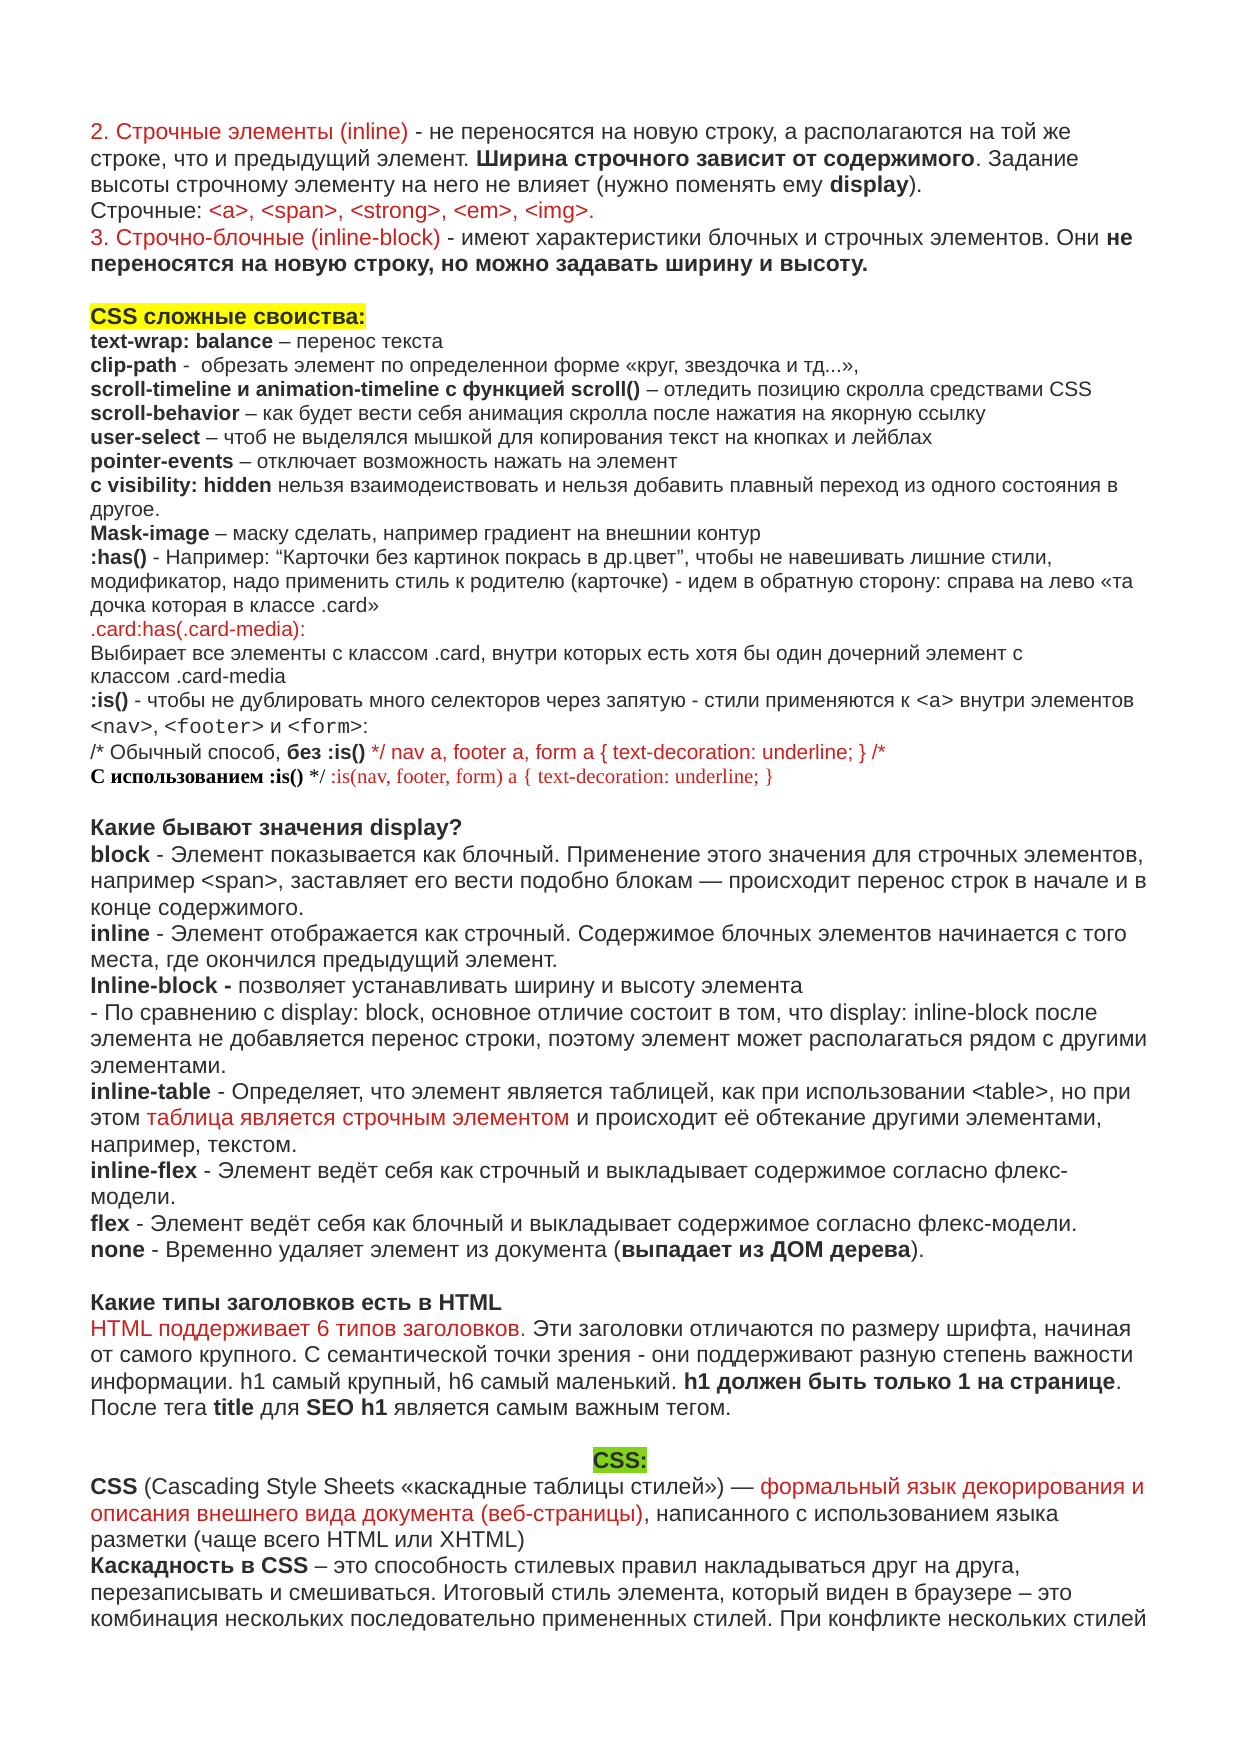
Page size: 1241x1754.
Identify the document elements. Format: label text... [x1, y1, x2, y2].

text 2. Строчные элементы (inline) - не переносятся на новую строку, а располагаются на той же строке, что и предыдущий элемент. Ширина строчного зависит от содержимого. Задание высоты строчному элементу на него не влияет (нужно поменять ему display). [90, 118, 1150, 197]
text С использованием :is() */ :is(nav, footer, form) a { text-decoration: underline; } [90, 764, 1150, 788]
text CSS: [90, 1447, 1150, 1473]
text :is() - чтобы не дублировать много селекторов через запятую - стили применяются к <a> внутри элементов <nav>, <footer> и <form>: [90, 688, 1150, 740]
text user-select – чтоб не выделялся мышкой для копирования текст на кнопках и лейблах [90, 425, 1150, 449]
text block - Элемент показывается как блочный. Применение этого значения для строчных элементов, например <span>, заставляет его вести подобно блокам — происходит перенос строк в начале и в конце содержимого. inline - Элемент отображается как строчный. Содержимое блочных элементов начинается с того места, где окончился предыдущий элемент. Inline-block - позволяет устанавливать ширину и высоту элемента [90, 841, 1150, 999]
text pointer-events – отключает возможность нажать на элемент [90, 449, 1150, 473]
text CSS (Cascading Style Sheets «каскадные таблицы стилей») — формальный язык декорирования и описания внешнего вида документа (веб-страницы), написанного с использованием языка разметки (чаще всего HTML или XHTML) [90, 1473, 1150, 1552]
text Какие бывают значения display? [90, 814, 1150, 841]
text с visibility: hidden нельзя взаимодеиствовать и нельзя добавить плавный переход из одного состояния в другое. [90, 473, 1150, 521]
text CSS сложные своиства: [90, 303, 1150, 329]
text Mask-image – маску сделать, например градиент на внешнии контур [90, 521, 1150, 544]
text Каскадность в CSS – это способность стилевых правил накладываться друг на друга, перезаписывать и смешиваться. Итоговый стиль элемента, который виден в браузере – это комбинация нескольких последовательно примененных стилей. При конфликте нескольких стилей [90, 1552, 1150, 1631]
text :has() - Например: “Карточки без картинок покрась в др.цвет”, чтобы не навешивать лишние стили, модификатор, надо применить стиль к родителю (карточке) - идем в обратную сторону: справа на лево «та дочка которая в классе .card» [90, 544, 1150, 616]
text - По сравнению с display: block, основное отличие состоит в том, что display: inline-block после элемента не добавляется перенос строки, поэтому элемент может располагаться рядом с другими элементами. inline-table - Определяет, что элемент является таблицей, как при использовании <table>, но при этом таблица является строчным элементом и происходит её обтекание другими элементами, например, текстом. inline-flex - Элемент ведёт себя как строчный и выкладывает содержимое согласно флекс-модели. flex - Элемент ведёт себя как блочный и выкладывает содержимое согласно флекс-модели. none - Временно удаляет элемент из документа (выпадает из ДОМ дерева). [90, 999, 1150, 1262]
text text-wrap: balance – перенос текста [90, 329, 1150, 353]
text HTML поддерживает 6 типов заголовков. Эти заголовки отличаются по размеру шрифта, начиная от самого крупного. С семантической точки зрения - они поддерживают разную степень важности информации. h1 самый крупный, h6 самый маленький. h1 должен быть только 1 на странице. После тега title для SEO h1 является самым важным тегом. [90, 1315, 1150, 1421]
text Строчные: <a>, <span>, <strong>, <em>, <img>. 3. Строчно-блочные (inline-block) - имеют характеристики блочных и строчных элементов. Они не переносятся на новую строку, но можно задавать ширину и высоту. [90, 197, 1150, 276]
text Какие типы заголовков есть в HTML [90, 1289, 1150, 1315]
text clip-path - обрезать элемент по определеннои форме «круг, звездочка и тд...», [90, 353, 1150, 377]
text scroll-timeline и animation-timeline с функцией scroll() – отледить позицию скролла средствами CSS [90, 377, 1150, 401]
text .card:has(.card-media): Выбирает все элементы с классом .card, внутри которых есть хотя бы один дочерний элемент с классом .card-media [90, 616, 1150, 688]
text scroll-behavior – как будет вести себя анимация скролла после нажатия на якорную ссылку [90, 401, 1150, 425]
text /* Обычный способ, без :is() */ nav a, footer a, form a { text-decoration: underline; } /* [90, 740, 1150, 764]
